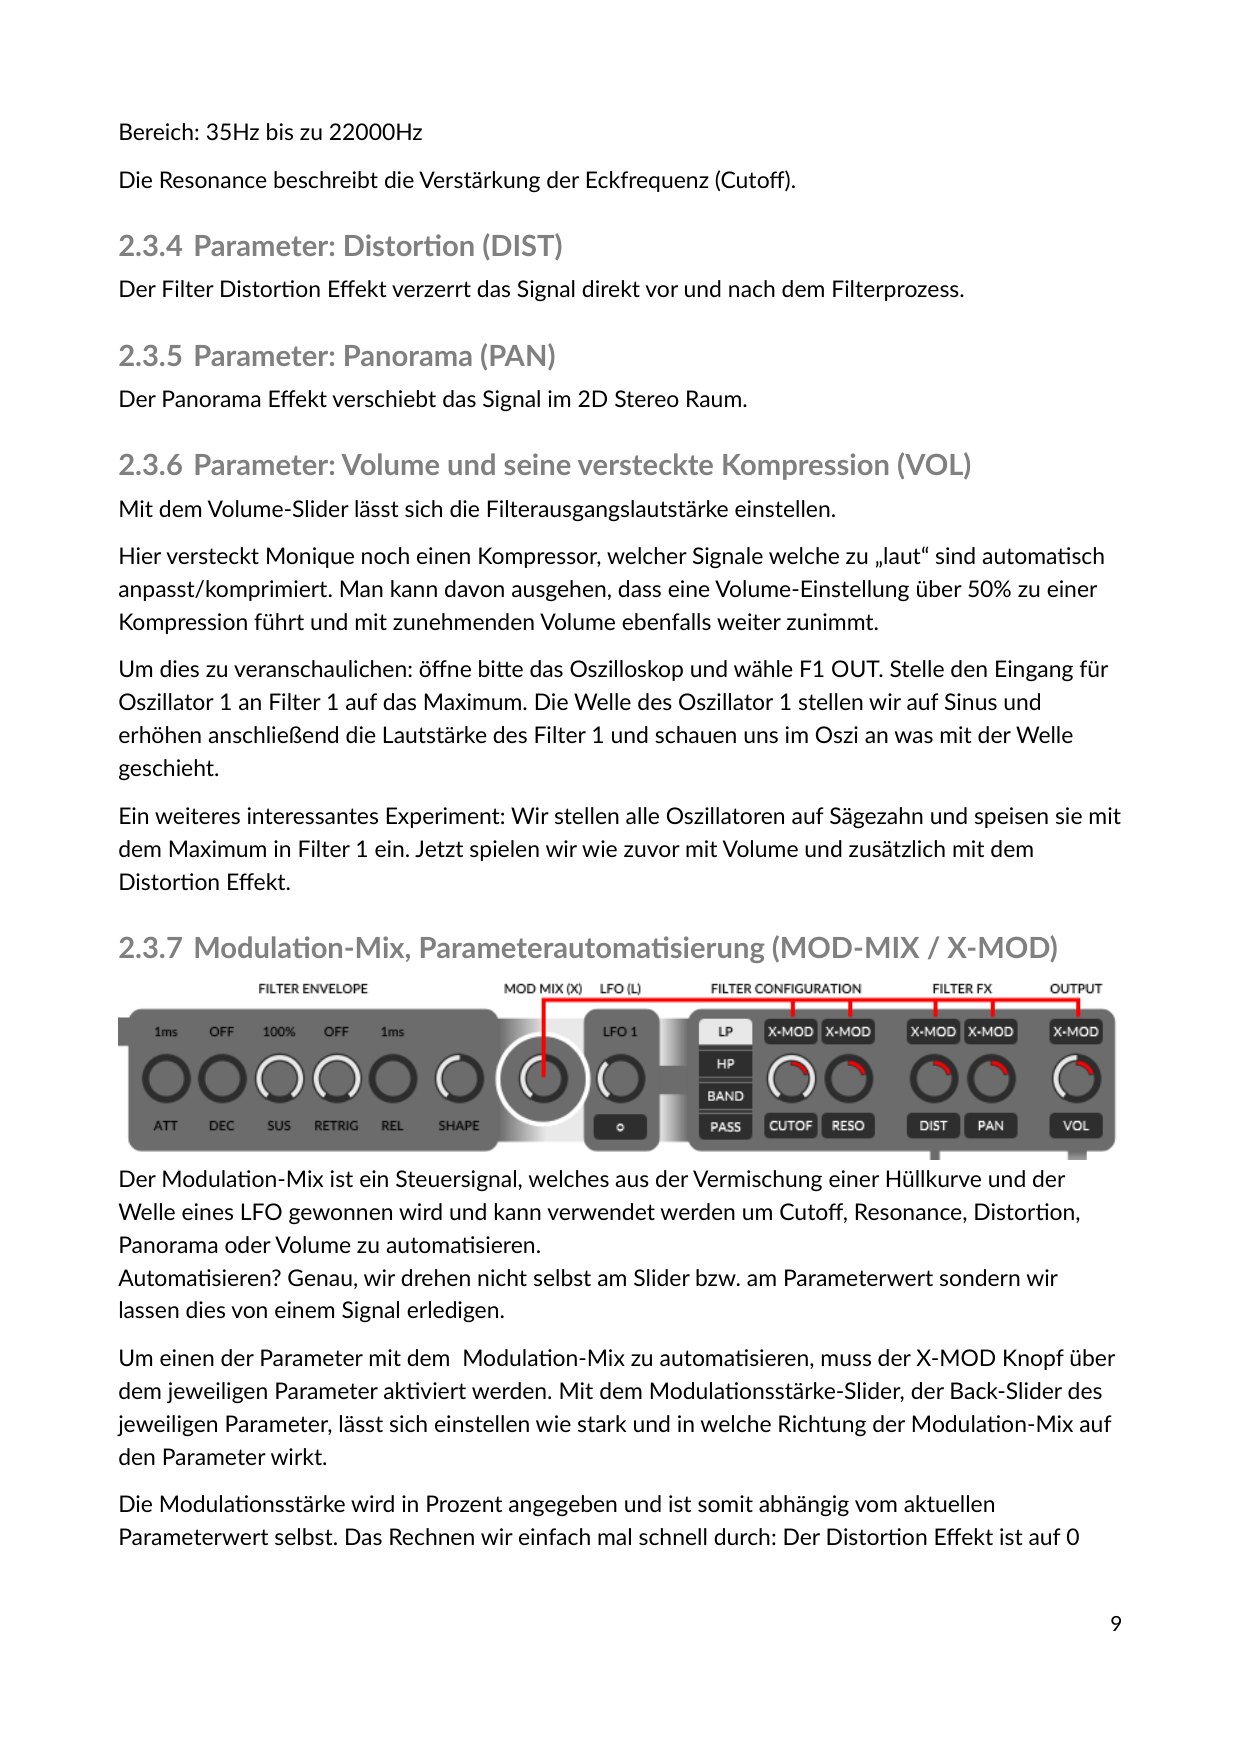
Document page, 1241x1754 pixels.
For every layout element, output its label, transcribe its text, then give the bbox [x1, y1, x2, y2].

text Der Filter Distortion Effekt verzerrt das Signal direkt vor und nach dem Filterprozess. [118, 275, 1122, 303]
text Der Modulation-Mix ist ein Steuersignal, welches aus der Vermischung einer Hüllkurve und der Welle eines LFO gewonnen wird und kann verwendet werden um Cutoff, Resonance, Distortion, Panorama oder Volume zu automatisieren. Automatisieren? Genau, wir drehen nicht selbst am Slider bzw. am Parameterwert sondern wir lassen dies von einem Signal erledigen. [118, 1160, 1122, 1324]
text Die Resonance beschreibt die Verstärkung der Eckfrequenz (Cutoff). [118, 166, 1122, 193]
subtitle Parameter: Volume und seine versteckte Kompression (VOL) [118, 447, 1122, 482]
text Mit dem Volume-Slider lässt sich die Filterausgangslautstärke einstellen. [118, 494, 1122, 522]
subtitle Parameter: Distortion (DIST) [118, 228, 1122, 263]
picture [118, 976, 1123, 1160]
text Die Modulationsstärke wird in Prozent angegeben und ist somit abhängig vom aktuellen Parameterwert selbst. Das Rechnen wir einfach mal schnell durch: Der Distortion Effekt ist auf 0 [118, 1490, 1122, 1550]
subtitle Modulation-Mix, Parameterautomatisierung (MOD-MIX / X-MOD) [118, 929, 1122, 964]
text Um einen der Parameter mit dem Modulation-Mix zu automatisieren, muss der X-MOD Knopf über dem jeweiligen Parameter aktiviert werden. Mit dem Modulationsstärke-Slider, der Back-Slider des jeweiligen Parameter, lässt sich einstellen wie stark und in welche Richtung der Modulation-Mix auf den Parameter wirkt. [118, 1344, 1122, 1470]
text Hier versteckt Monique noch einen Kompressor, welcher Signale welche zu „laut“ sind automatisch anpasst/komprimiert. Man kann davon ausgehen, dass eine Volume-Einstellung über 50% zu einer Kompression führt und mit zunehmenden Volume ebenfalls weiter zunimmt. [118, 542, 1122, 635]
subtitle Parameter: Panorama (PAN) [118, 337, 1122, 372]
text Ein weiteres interessantes Experiment: Wir stellen alle Oszillatoren auf Sägezahn und speisen sie mit dem Maximum in Filter 1 ein. Jetzt spielen wir wie zuvor mit Volume und zusätzlich mit dem Distortion Effekt. [118, 801, 1122, 895]
text Der Panorama Effekt verschiebt das Signal im 2D Stereo Raum. [118, 385, 1122, 412]
text Bereich: 35Hz bis zu 22000Hz [118, 118, 1122, 146]
text Um dies zu veranschaulichen: öffne bitte das Oszilloskop und wähle F1 OUT. Stelle den Eingang für Oszillator 1 an Filter 1 auf das Maximum. Die Welle des Oszillator 1 stellen wir auf Sinus und erhöhen anschließend die Lautstärke des Filter 1 und schauen uns im Oszi an was mit der Welle geschieht. [118, 655, 1122, 781]
